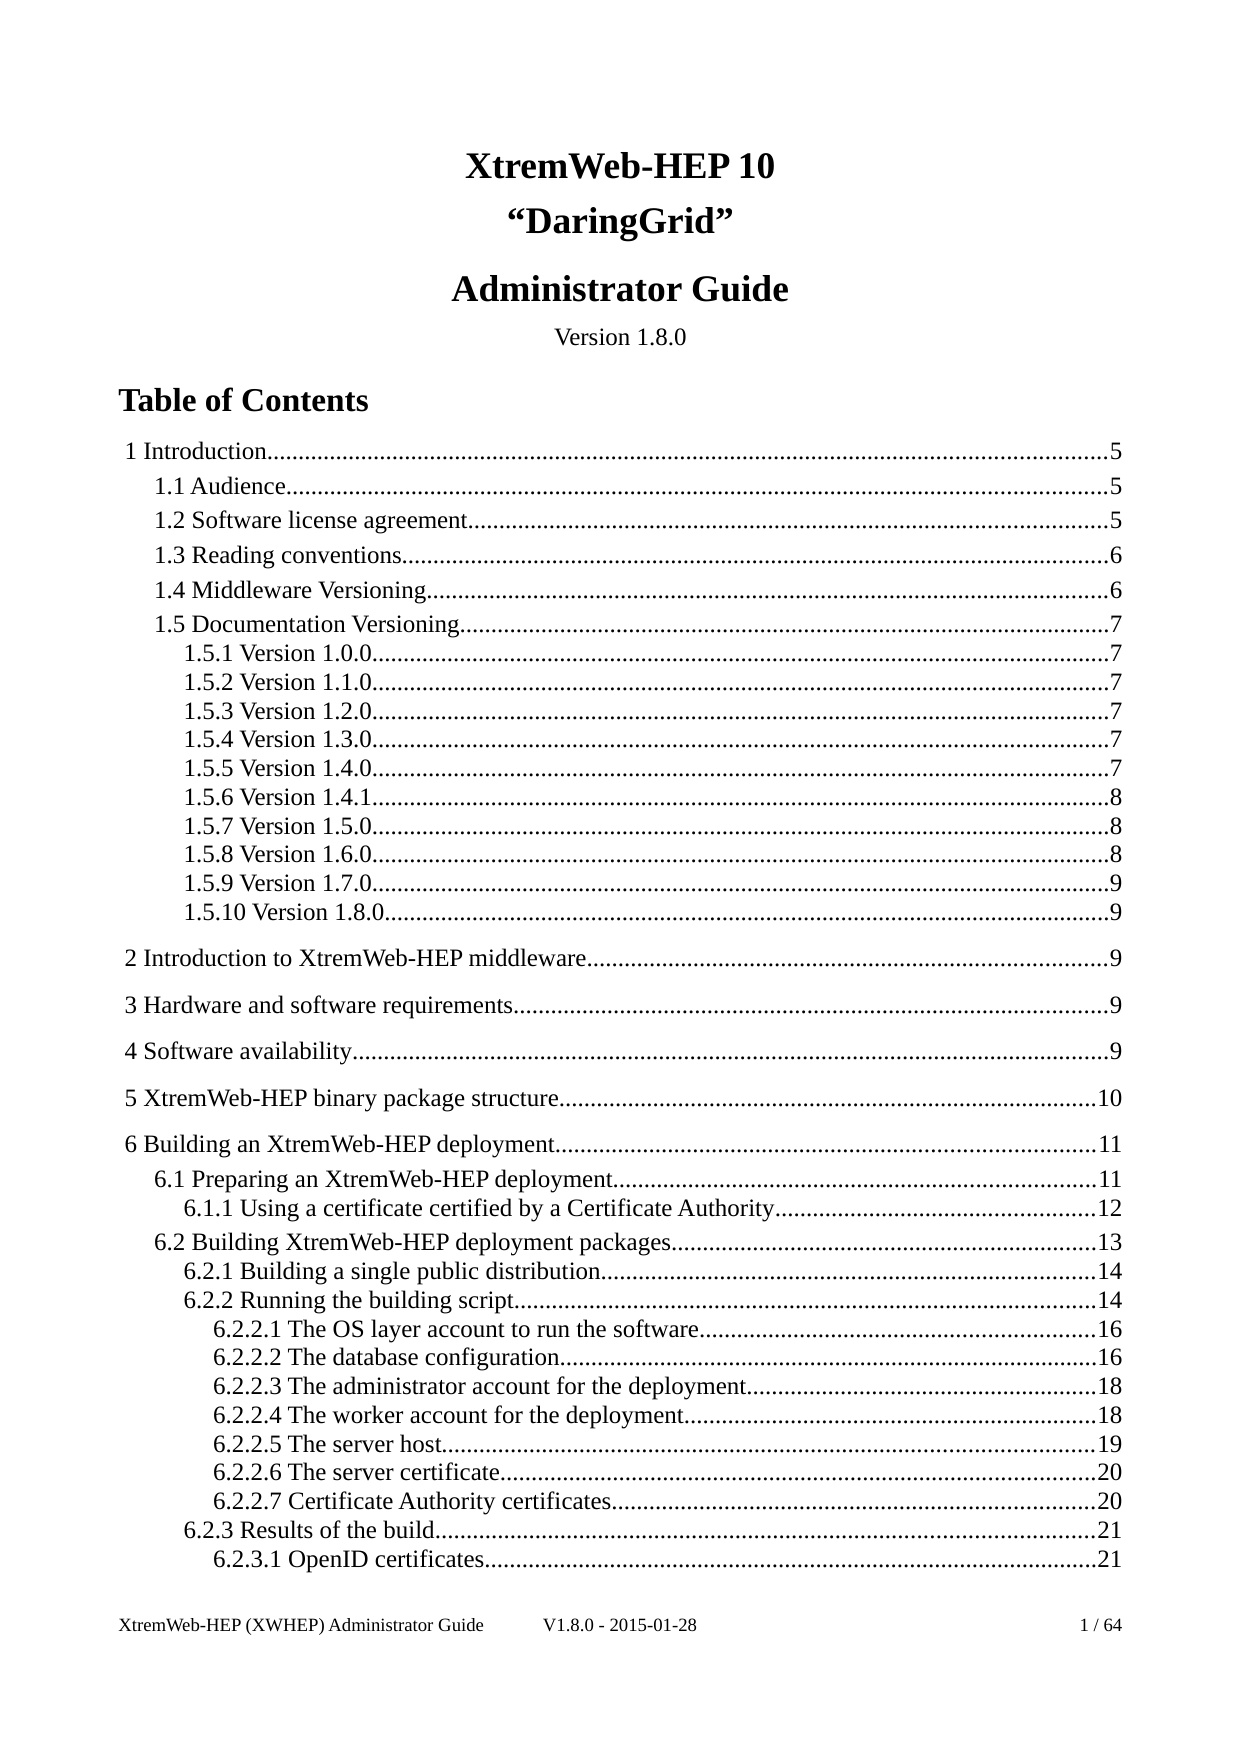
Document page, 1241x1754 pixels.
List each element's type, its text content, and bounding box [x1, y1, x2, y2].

text 6.2.1 Building a single public distribution 14 [177, 1256, 1122, 1285]
text 1.5.5 Version 1.4.0 7 [177, 753, 1122, 782]
text 6.2.2.2 The database configuration 16 [207, 1342, 1122, 1371]
text 1.5 Documentation Versioning 7 [148, 609, 1122, 638]
text 6.2.2.1 The OS layer account to run the software 16 [207, 1314, 1122, 1342]
text 2 Introduction to XtremWeb-HEP middleware 9 [118, 943, 1122, 972]
text 1.5.2 Version 1.1.0 7 [177, 667, 1122, 696]
text “DaringGrid” [118, 199, 1122, 242]
text 6.2.2 Running the building script 14 [177, 1285, 1122, 1314]
text 1 Introduction 5 [118, 436, 1122, 465]
subtitle Administrator Guide [118, 267, 1122, 310]
text 1.5.3 Version 1.2.0 7 [177, 696, 1122, 724]
text 5 XtremWeb-HEP binary package structure 10 [118, 1083, 1122, 1112]
text Version 1.8.0 [118, 322, 1122, 351]
text 6.2.2.4 The worker account for the deployment 18 [207, 1400, 1122, 1429]
text 6.2.2.5 The server host 19 [207, 1429, 1122, 1457]
text 1.2 Software license agreement 5 [148, 505, 1122, 534]
text 1.5.7 Version 1.5.0 8 [177, 811, 1122, 839]
subtitle XtremWeb-HEP 10 [118, 143, 1122, 186]
text 3 Hardware and software requirements 9 [118, 990, 1122, 1019]
text 6 Building an XtremWeb-HEP deployment 11 [118, 1129, 1122, 1158]
text 1.5.4 Version 1.3.0 7 [177, 724, 1122, 753]
text 1.5.8 Version 1.6.0 8 [177, 839, 1122, 868]
text 6.2.2.6 The server certificate 20 [207, 1457, 1122, 1486]
text 6.2 Building XtremWeb-HEP deployment packages 13 [148, 1227, 1122, 1256]
text 6.2.2.3 The administrator account for the deployment 18 [207, 1371, 1122, 1400]
text 6.2.2.7 Certificate Authority certificates 20 [207, 1486, 1122, 1515]
text 1.5.6 Version 1.4.1 8 [177, 782, 1122, 811]
text 1.5.10 Version 1.8.0 9 [177, 897, 1122, 926]
subtitle Table of Contents [118, 380, 1122, 418]
text 6.1.1 Using a certificate certified by a Certificate Authority 12 [177, 1193, 1122, 1221]
text 1.1 Audience 5 [148, 471, 1122, 499]
text 6.1 Preparing an XtremWeb-HEP deployment 11 [148, 1164, 1122, 1193]
text 6.2.3.1 OpenID certificates 21 [207, 1544, 1122, 1572]
text 1.4 Middleware Versioning 6 [148, 575, 1122, 603]
text 1.3 Reading conventions 6 [148, 540, 1122, 569]
text 4 Software availability 9 [118, 1036, 1122, 1065]
text 6.2.3 Results of the build 21 [177, 1515, 1122, 1544]
text 1.5.9 Version 1.7.0 9 [177, 868, 1122, 897]
text 1.5.1 Version 1.0.0 7 [177, 638, 1122, 667]
